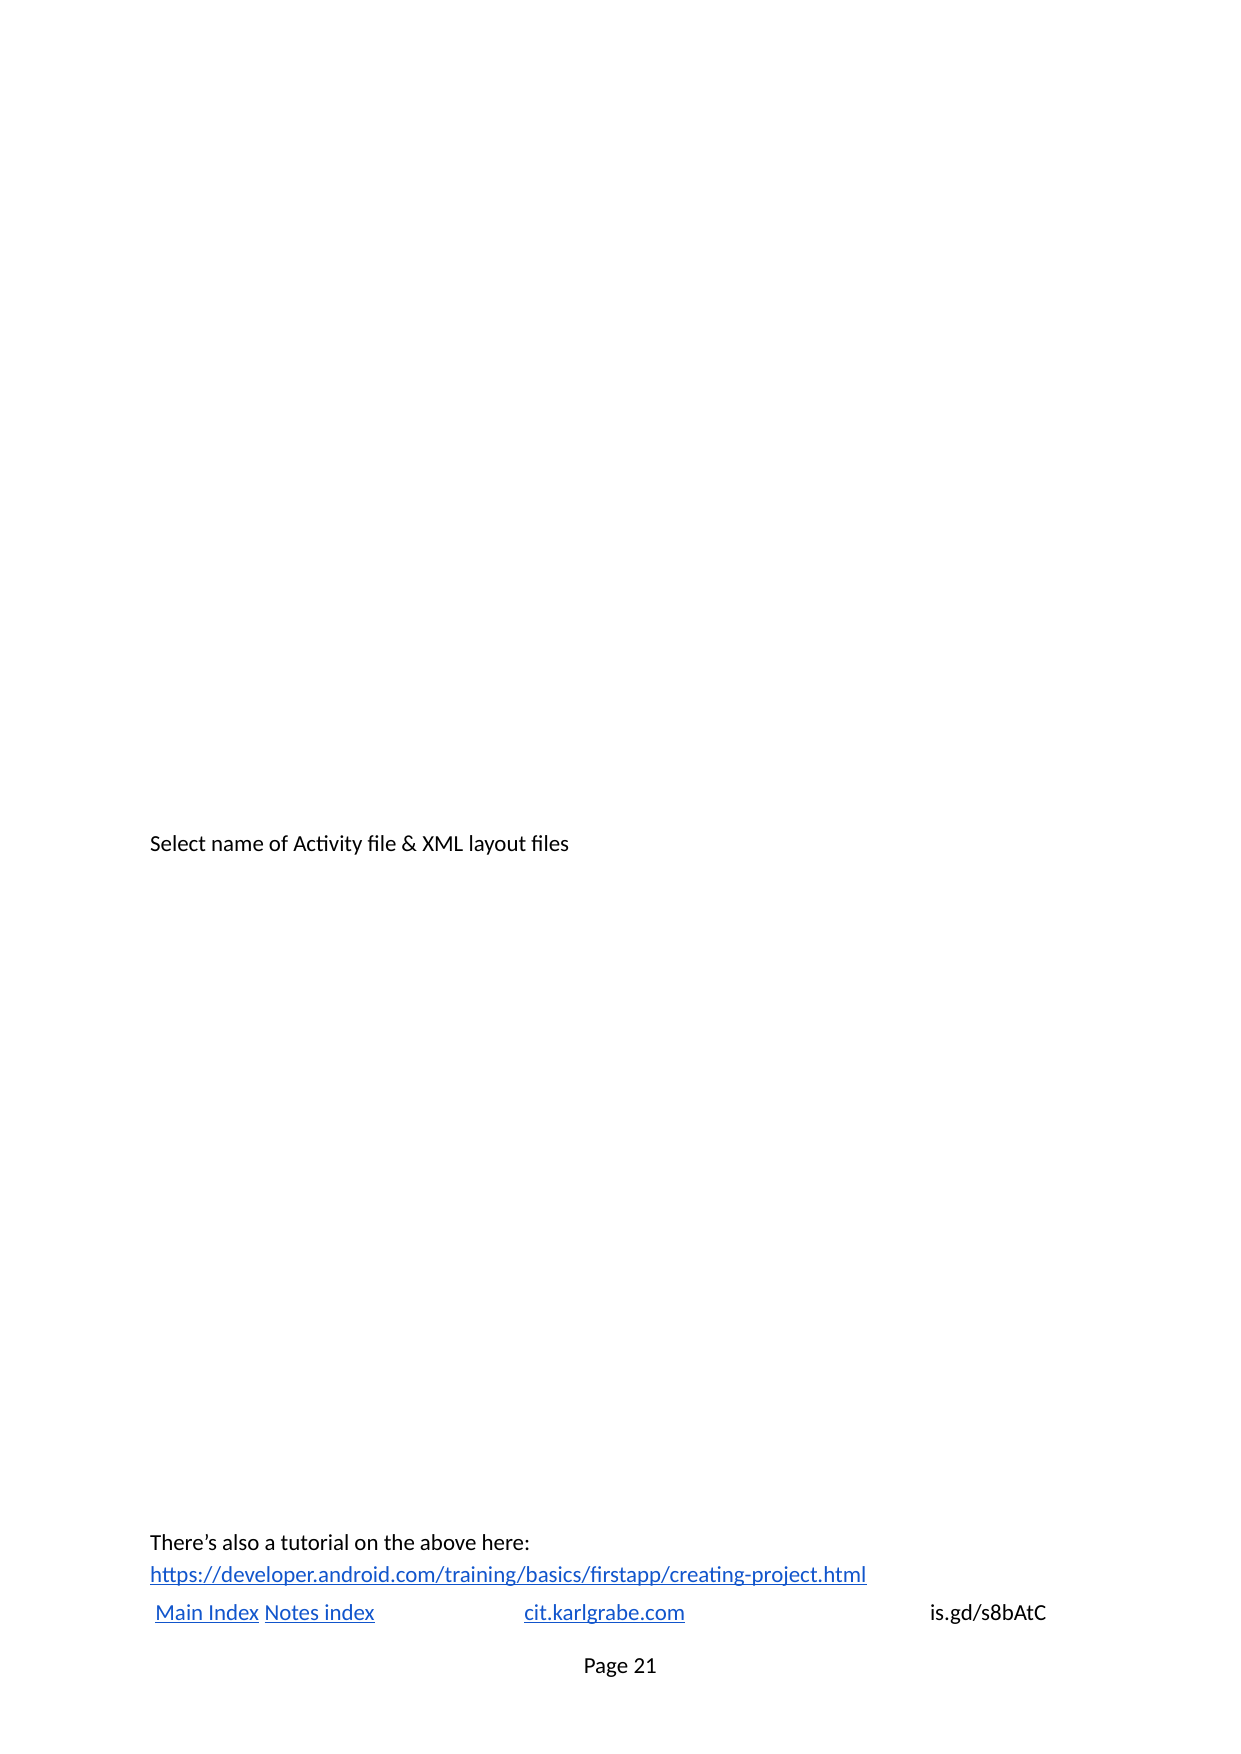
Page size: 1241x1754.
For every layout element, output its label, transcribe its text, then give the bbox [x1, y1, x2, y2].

picture [150, 882, 915, 1503]
text Select name of Activity file & XML layout files [150, 829, 1090, 858]
picture [150, 150, 828, 699]
text There’s also a tutorial on the above here: https://developer.android.com/training/basics/firstapp/creating-project.html [150, 1528, 1090, 1588]
